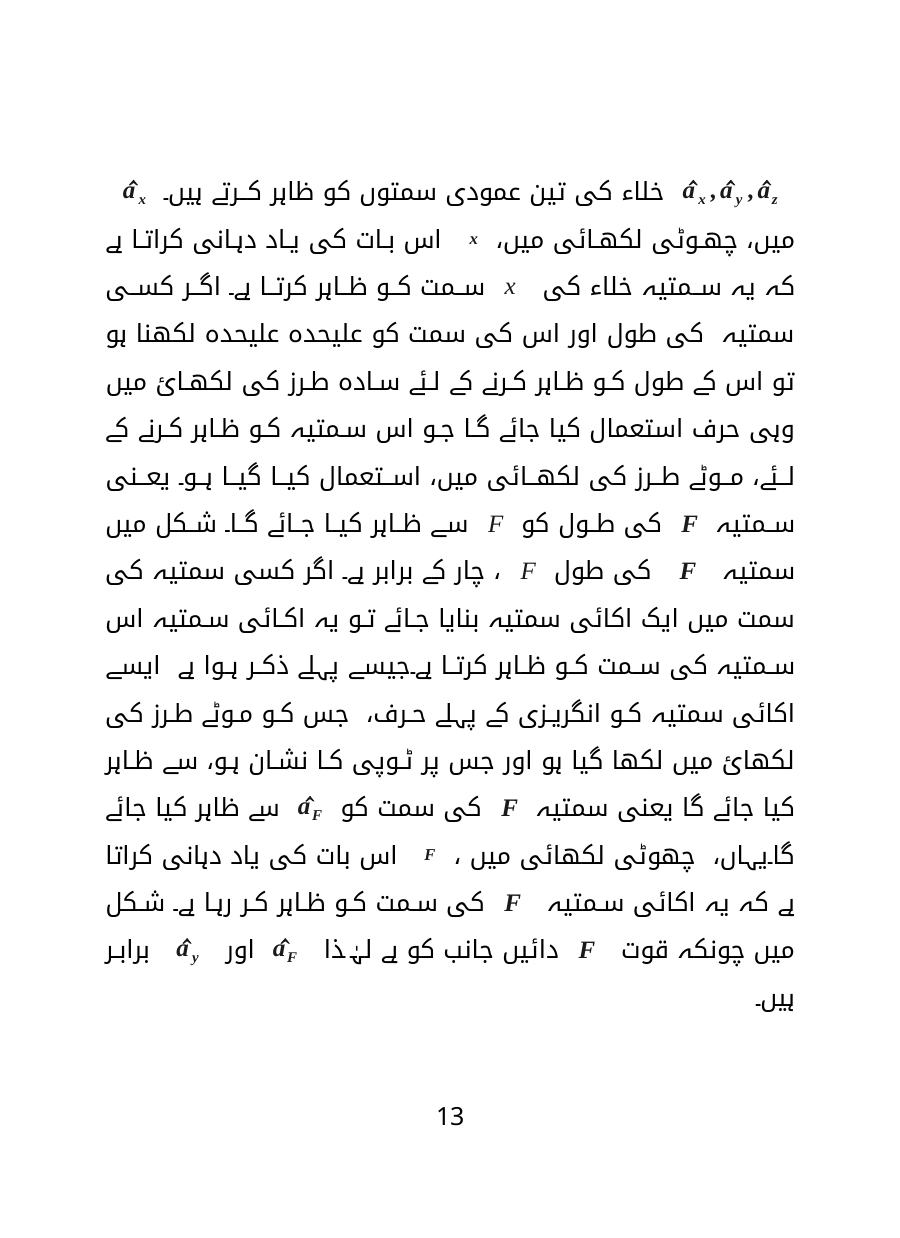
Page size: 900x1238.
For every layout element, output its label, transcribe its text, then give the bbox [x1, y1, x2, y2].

text وہ خط جس کا طول اور سمت معین ہو، اسے سمتیہ کہتے ہیں۔ سمتیہ کو انگریزی یا لاطینی زبان کے چھوٹے یا بڑے حروف، جن کو موٹے طرز کی لکھائی میں لکھا گیا ہو، سے ظاہر کیا جائے گا، مثلاً قوت کو سے ظاہر کیا جائے گا۔یہاں شکل 1.1 سے رجوع کرنا بہتر ہے۔ ایک ایسا سمتیہ جس کی طول ایک ہو، کو اکائی سمتیہ کہتے ہیں۔ اس کتاب میں اکائی سمتیہ کو انگریزی کے پہلے حرف جس کو موٹے طرز کی لکھائ میں لکھا گیا ہو اور جس پر ٹوپی کا نشان ہو سے ظاہر کیا جائے گا، مثلاً اکائی سمتیہخلاء کی تین عمودی سمتوں کو ظاہر کرتے ہیں۔میں، چھوٹی لکھائی میں، اس بات کی یاد دہانی کراتا ہے کہ یہ سمتیہ خلاء کی سمت کو ظاہر کرتا ہے۔ اگر کسی سمتیہ کی طول اور اس کی سمت کو علیحدہ علیحدہ لکھنا ہو تو اس کے طول کو ظاہر کرنے کے لئے سادہ طرز کی لکھائ میں وہی حرف استعمال کیا جائے گا جو اس سمتیہ کو ظاہر کرنے کے لئے، موٹے طرز کی لکھائی میں، استعمال کیا گیا ہو۔ یعنی سمتیہکی طول کوسے ظاہر کیا جائے گا۔ شکل میں سمتیہ کی طول، چار کے برابر ہے۔ اگر کسی سمتیہ کی سمت میں ایک اکائی سمتیہ بنایا جائے تو یہ اکائی سمتیہ اس سمتیہ کی سمت کو ظاہر کرتا ہے۔جیسے پہلے ذکر ہوا ہے ایسے اکائی سمتیہ کو انگریزی کے پہلے حرف، جس کو موٹے طرز کی لکھائ میں لکھا گیا ہو اور جس پر ٹوپی کا نشان ہو، سے ظاہر کیا جائے گا یعنی سمتیہکی سمت کوسے ظاہر کیا جائے گا۔یہاں، چھوٹی لکھائی میں ، اس بات کی یاد دہانی کراتا ہے کہ یہ اکائی سمتیہ کی سمت کو ظاہر کر رہا ہے۔ شکل میں چونکہ قوت دائیں جانب کو ہے لہٰذا اور برابر ہیں۔ [105, 168, 795, 1022]
